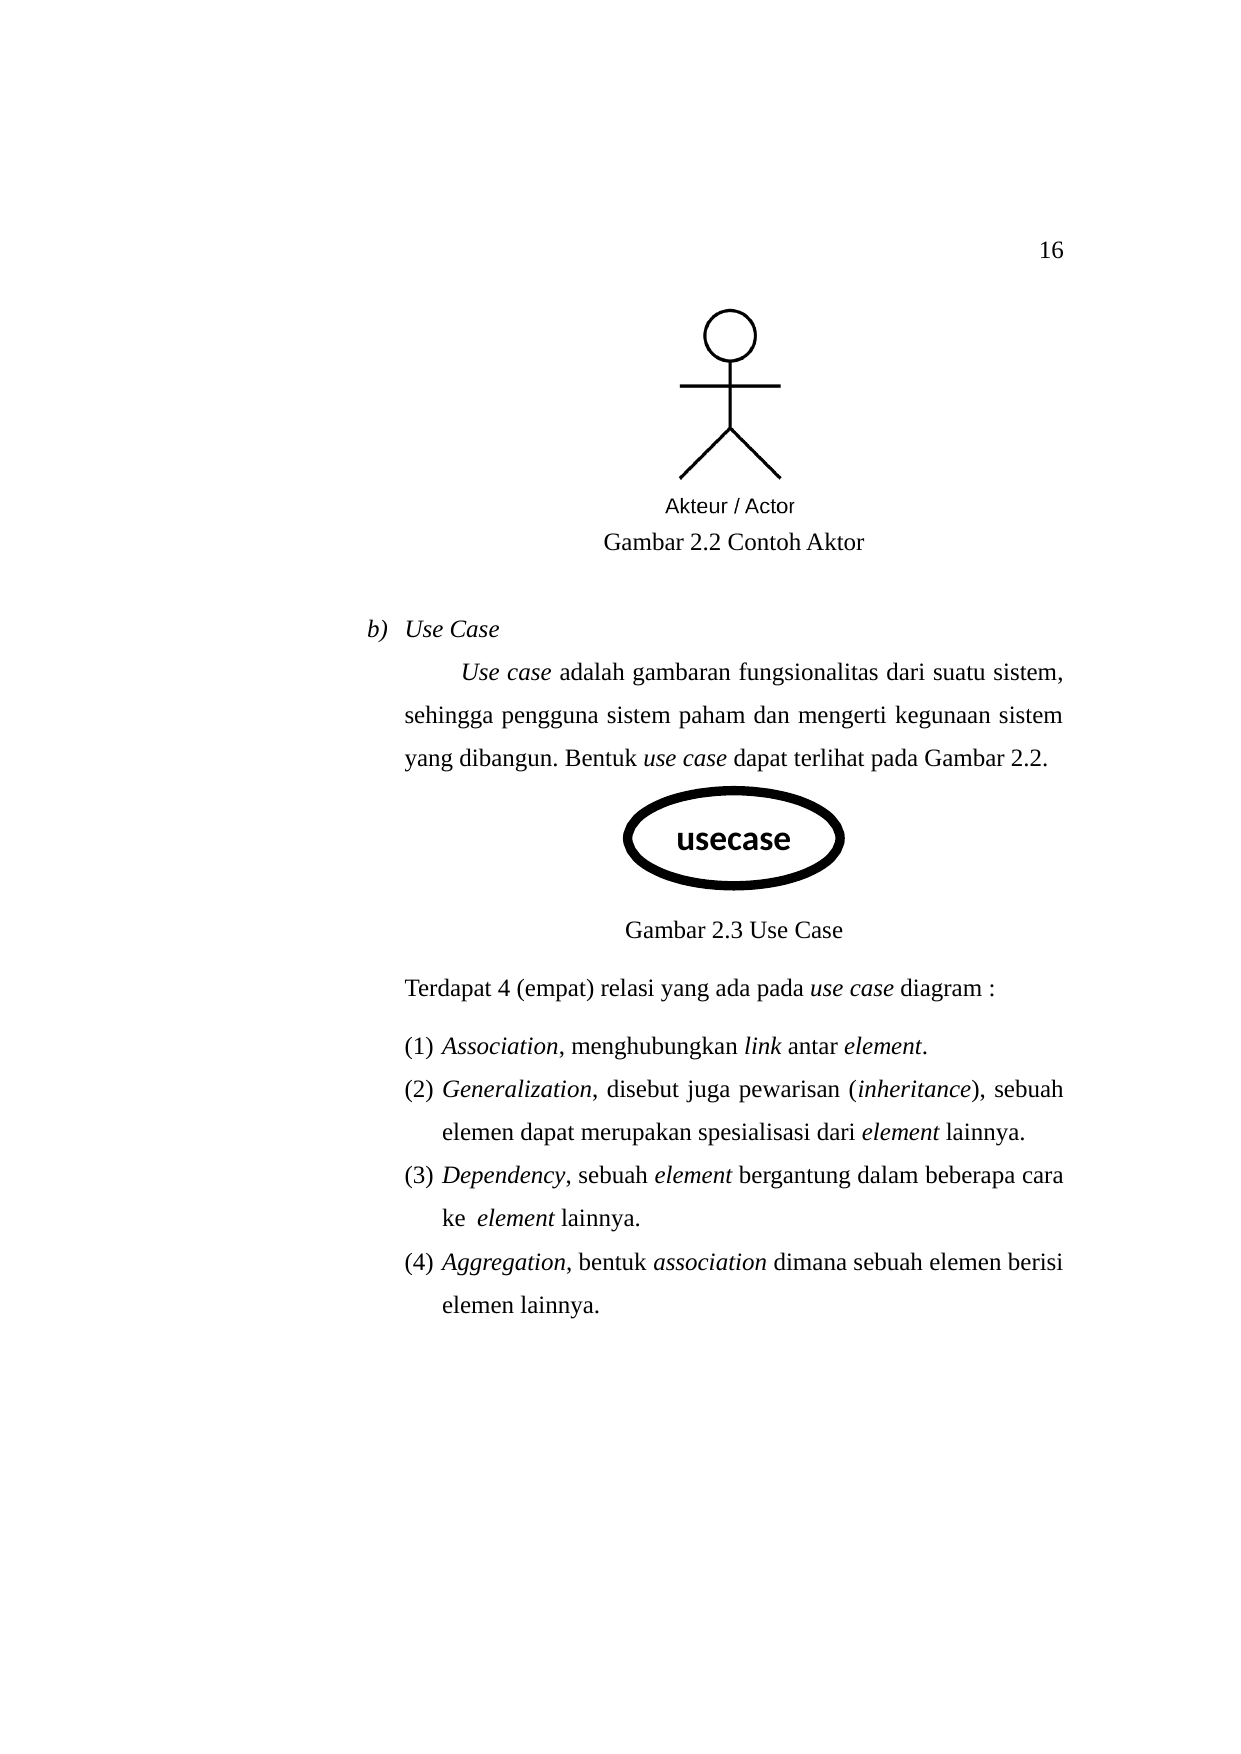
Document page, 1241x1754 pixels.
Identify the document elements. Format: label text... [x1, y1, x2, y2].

list Dependency, sebuah element bergantung dalam beberapa cara ke element lainnya. [404, 1160, 1063, 1232]
text Use case adalah gambaran fungsionalitas dari suatu sistem, sehingga pengguna sistem paham dan mengerti kegunaan sistem yang dibangun. Bentuk use case dapat terlihat pada Gambar 2.2. [404, 657, 1063, 772]
list Use Case [367, 614, 1063, 643]
text Gambar 2.2 Contoh Aktor [404, 323, 1063, 556]
picture [664, 308, 795, 514]
text Gambar 2.3 Use Case [404, 915, 1063, 943]
list Aggregation, bentuk association dimana sebuah elemen berisi elemen lainnya. [404, 1247, 1063, 1318]
text Terdapat 4 (empat) relasi yang ada pada use case diagram : [404, 973, 1063, 1002]
list Generalization, disebut juga pewarisan (inheritance), sebuah elemen dapat merupakan spesialisasi dari element lainnya. [404, 1074, 1063, 1146]
list Association, menghubungkan link antar element. [404, 1031, 1063, 1060]
